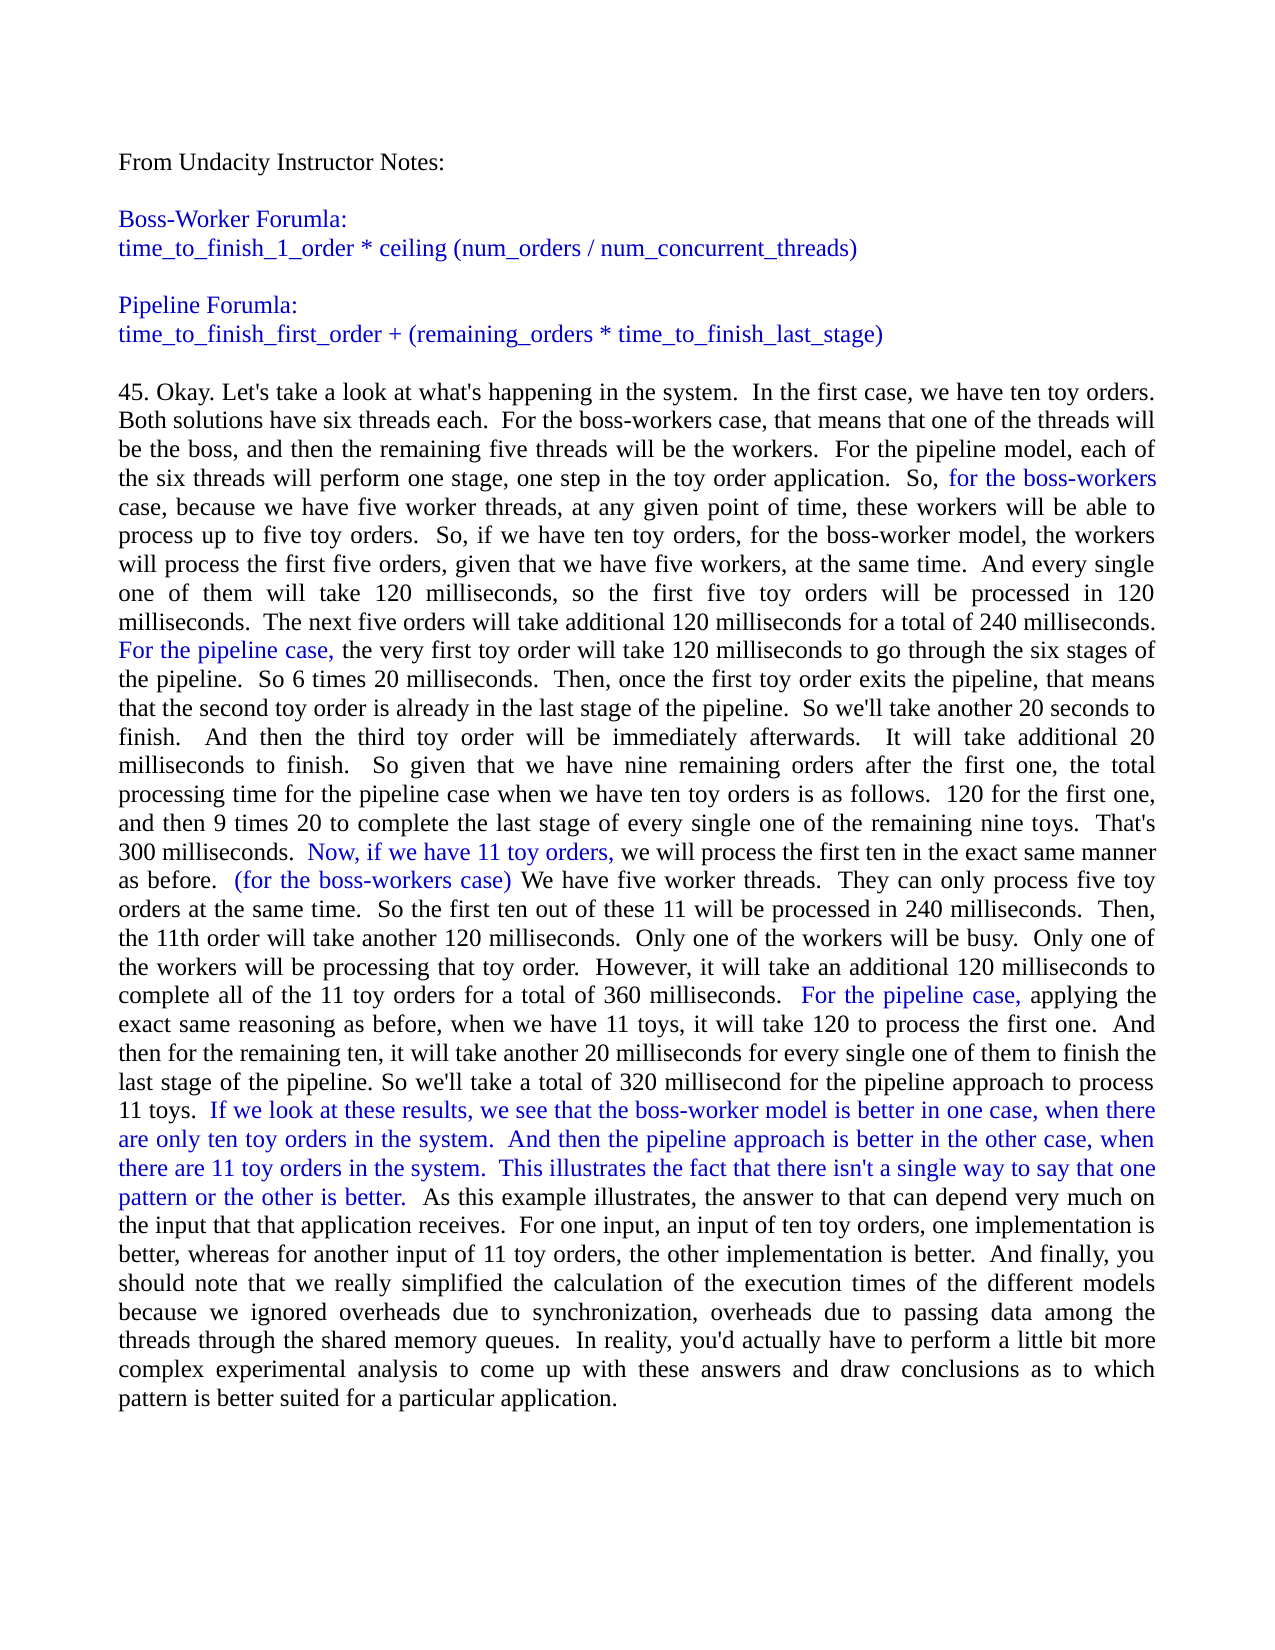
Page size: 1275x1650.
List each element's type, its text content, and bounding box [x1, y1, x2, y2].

text time_to_finish_1_order * ceiling (num_orders / num_concurrent_threads) [118, 233, 1157, 262]
text From Undacity Instructor Notes: [118, 147, 1157, 176]
text Boss-Worker Forumla: [118, 204, 1157, 233]
text time_to_finish_first_order + (remaining_orders * time_to_finish_last_stage) [118, 319, 1157, 348]
text Pipeline Forumla: [118, 291, 1157, 319]
text 45. Okay. Let's take a look at what's happening in the system. In the first case, we have ten toy orders. Both solutions have six threads each. For the boss-workers case, that means that one of the threads will be the boss, and then the remaining five threads will be the workers. For the pipeline model, each of the six threads will perform one stage, one step in the toy order application. So, for the boss-workers case, because we have five worker threads, at any given point of time, these workers will be able to process up to five toy orders. So, if we have ten toy orders, for the boss-worker model, the workers will process the first five orders, given that we have five workers, at the same time. And every single one of them will take 120 milliseconds, so the first five toy orders will be processed in 120 milliseconds. The next five orders will take additional 120 milliseconds for a total of 240 milliseconds. For the pipeline case, the very first toy order will take 120 milliseconds to go through the six stages of the pipeline. So 6 times 20 milliseconds. Then, once the first toy order exits the pipeline, that means that the second toy order is already in the last stage of the pipeline. So we'll take another 20 seconds to finish. And then the third toy order will be immediately afterwards. It will take additional 20 milliseconds to finish. So given that we have nine remaining orders after the first one, the total processing time for the pipeline case when we have ten toy orders is as follows. 120 for the first one, and then 9 times 20 to complete the last stage of every single one of the remaining nine toys. That's 300 milliseconds. Now, if we have 11 toy orders, we will process the first ten in the exact same manner as before. (for the boss-workers case) We have five worker threads. They can only process five toy orders at the same time. So the first ten out of these 11 will be processed in 240 milliseconds. Then, the 11th order will take another 120 milliseconds. Only one of the workers will be busy. Only one of the workers will be processing that toy order. However, it will take an additional 120 milliseconds to complete all of the 11 toy orders for a total of 360 milliseconds. For the pipeline case, applying the exact same reasoning as before, when we have 11 toys, it will take 120 to process the first one. And then for the remaining ten, it will take another 20 milliseconds for every single one of them to finish the last stage of the pipeline. So we'll take a total of 320 millisecond for the pipeline approach to process 11 toys. If we look at these results, we see that the boss-worker model is better in one case, when there are only ten toy orders in the system. And then the pipeline approach is better in the other case, when there are 11 toy orders in the system. This illustrates the fact that there isn't a single way to say that one pattern or the other is better. As this example illustrates, the answer to that can depend very much on the input that that application receives. For one input, an input of ten toy orders, one implementation is better, whereas for another input of 11 toy orders, the other implementation is better. And finally, you should note that we really simplified the calculation of the execution times of the different models because we ignored overheads due to synchronization, overheads due to passing data among the threads through the shared memory queues. In reality, you'd actually have to perform a little bit more complex experimental analysis to come up with these answers and draw conclusions as to which pattern is better suited for a particular application. [118, 377, 1157, 1412]
